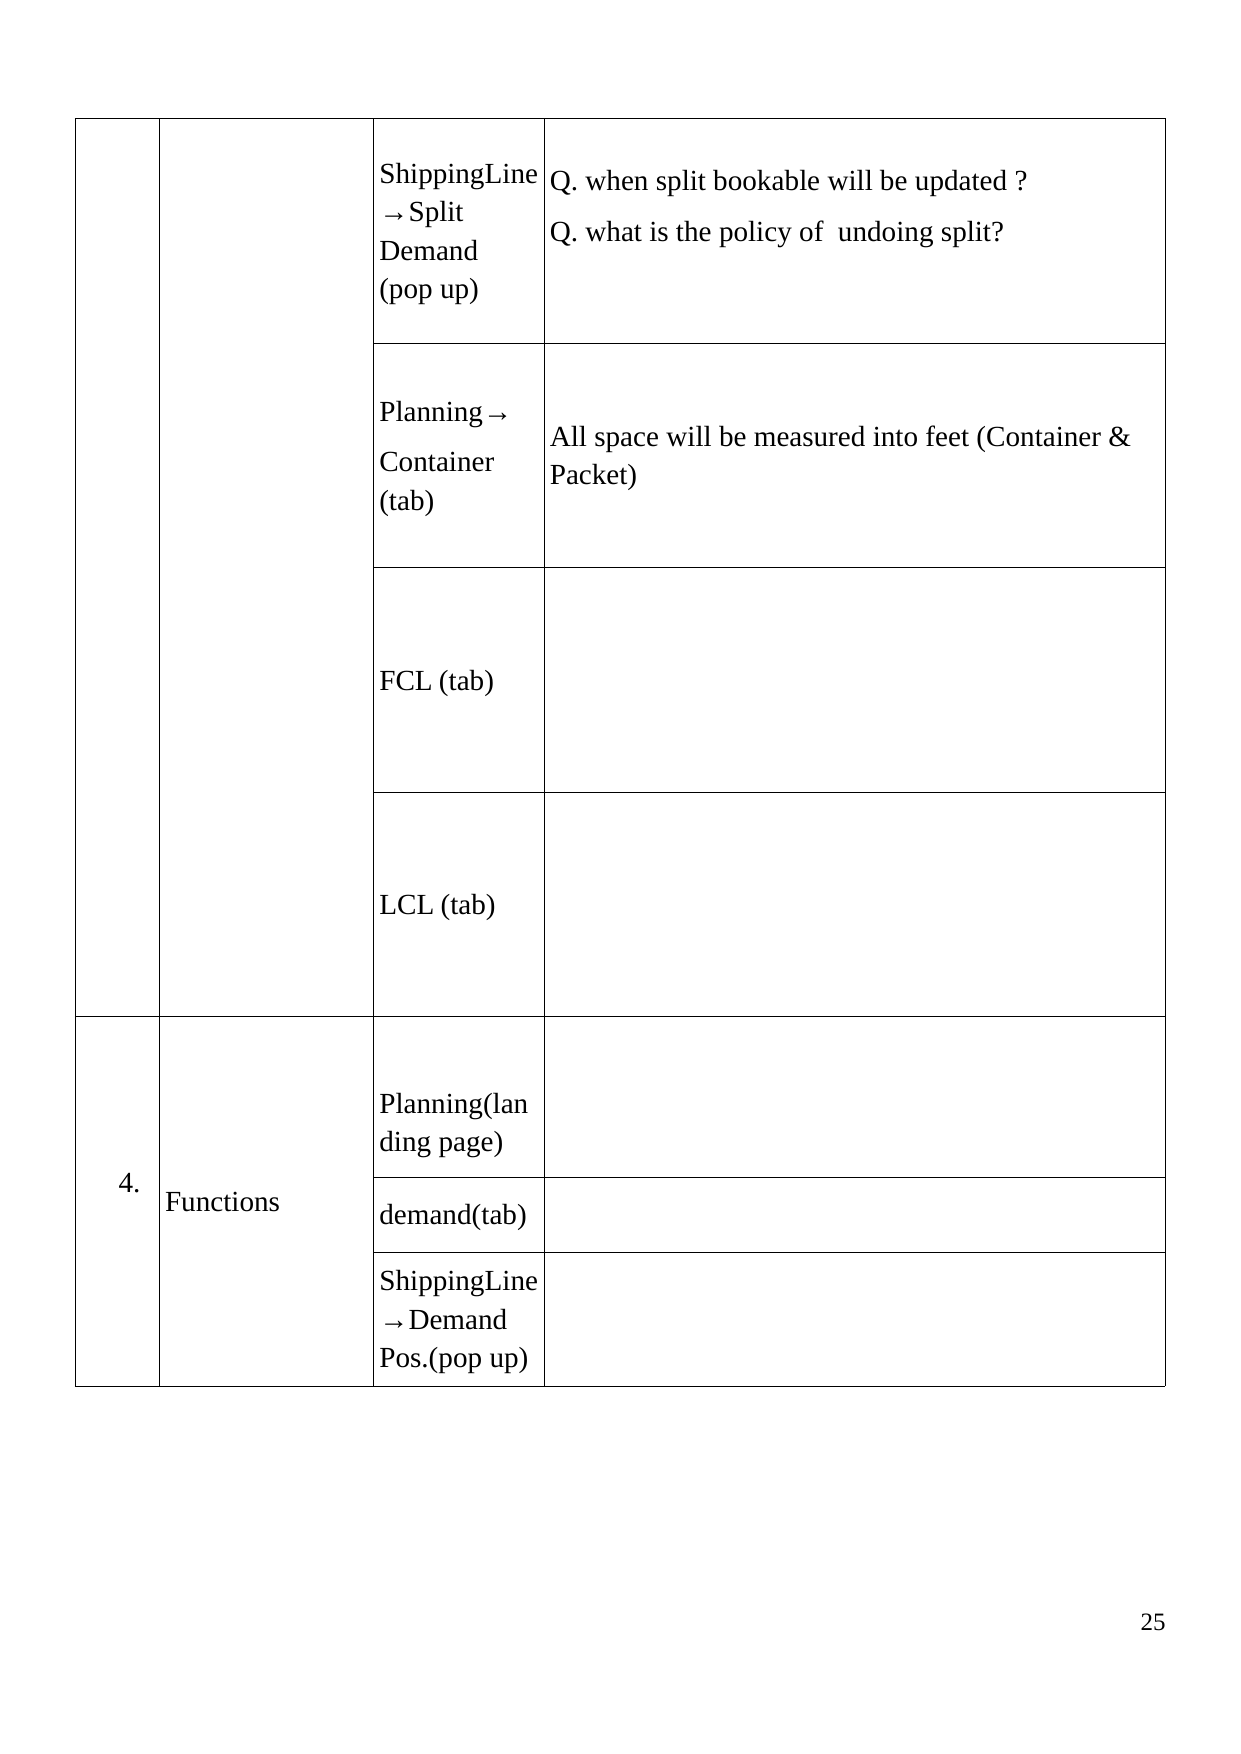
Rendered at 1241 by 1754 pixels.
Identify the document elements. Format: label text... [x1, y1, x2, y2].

table_cell [160, 119, 373, 1016]
table_cell [76, 1017, 159, 1386]
table_cell ShippingLine→Demand Pos.(pop up) [374, 1253, 544, 1386]
table_cell Planning(landing page) [374, 1017, 544, 1177]
table_cell [76, 119, 159, 1016]
table_cell ShippingLine→Split Demand (pop up) [374, 119, 544, 343]
table_cell [545, 568, 1165, 792]
table_cell Planning→ Container (tab) [374, 344, 544, 567]
table_cell LCL (tab) [374, 793, 544, 1016]
table_cell Q. when split bookable will be updated ? Q. what is the policy of undoing split? [545, 119, 1165, 343]
table_cell Functions [160, 1017, 373, 1386]
table_cell FCL (tab) [374, 568, 544, 792]
table_cell All space will be measured into feet (Container & Packet) [545, 344, 1165, 567]
table_cell [545, 793, 1165, 1016]
table_cell [545, 1017, 1165, 1177]
table_cell demand(tab) [374, 1178, 544, 1252]
table_cell [545, 1178, 1165, 1252]
table_cell [545, 1253, 1165, 1386]
